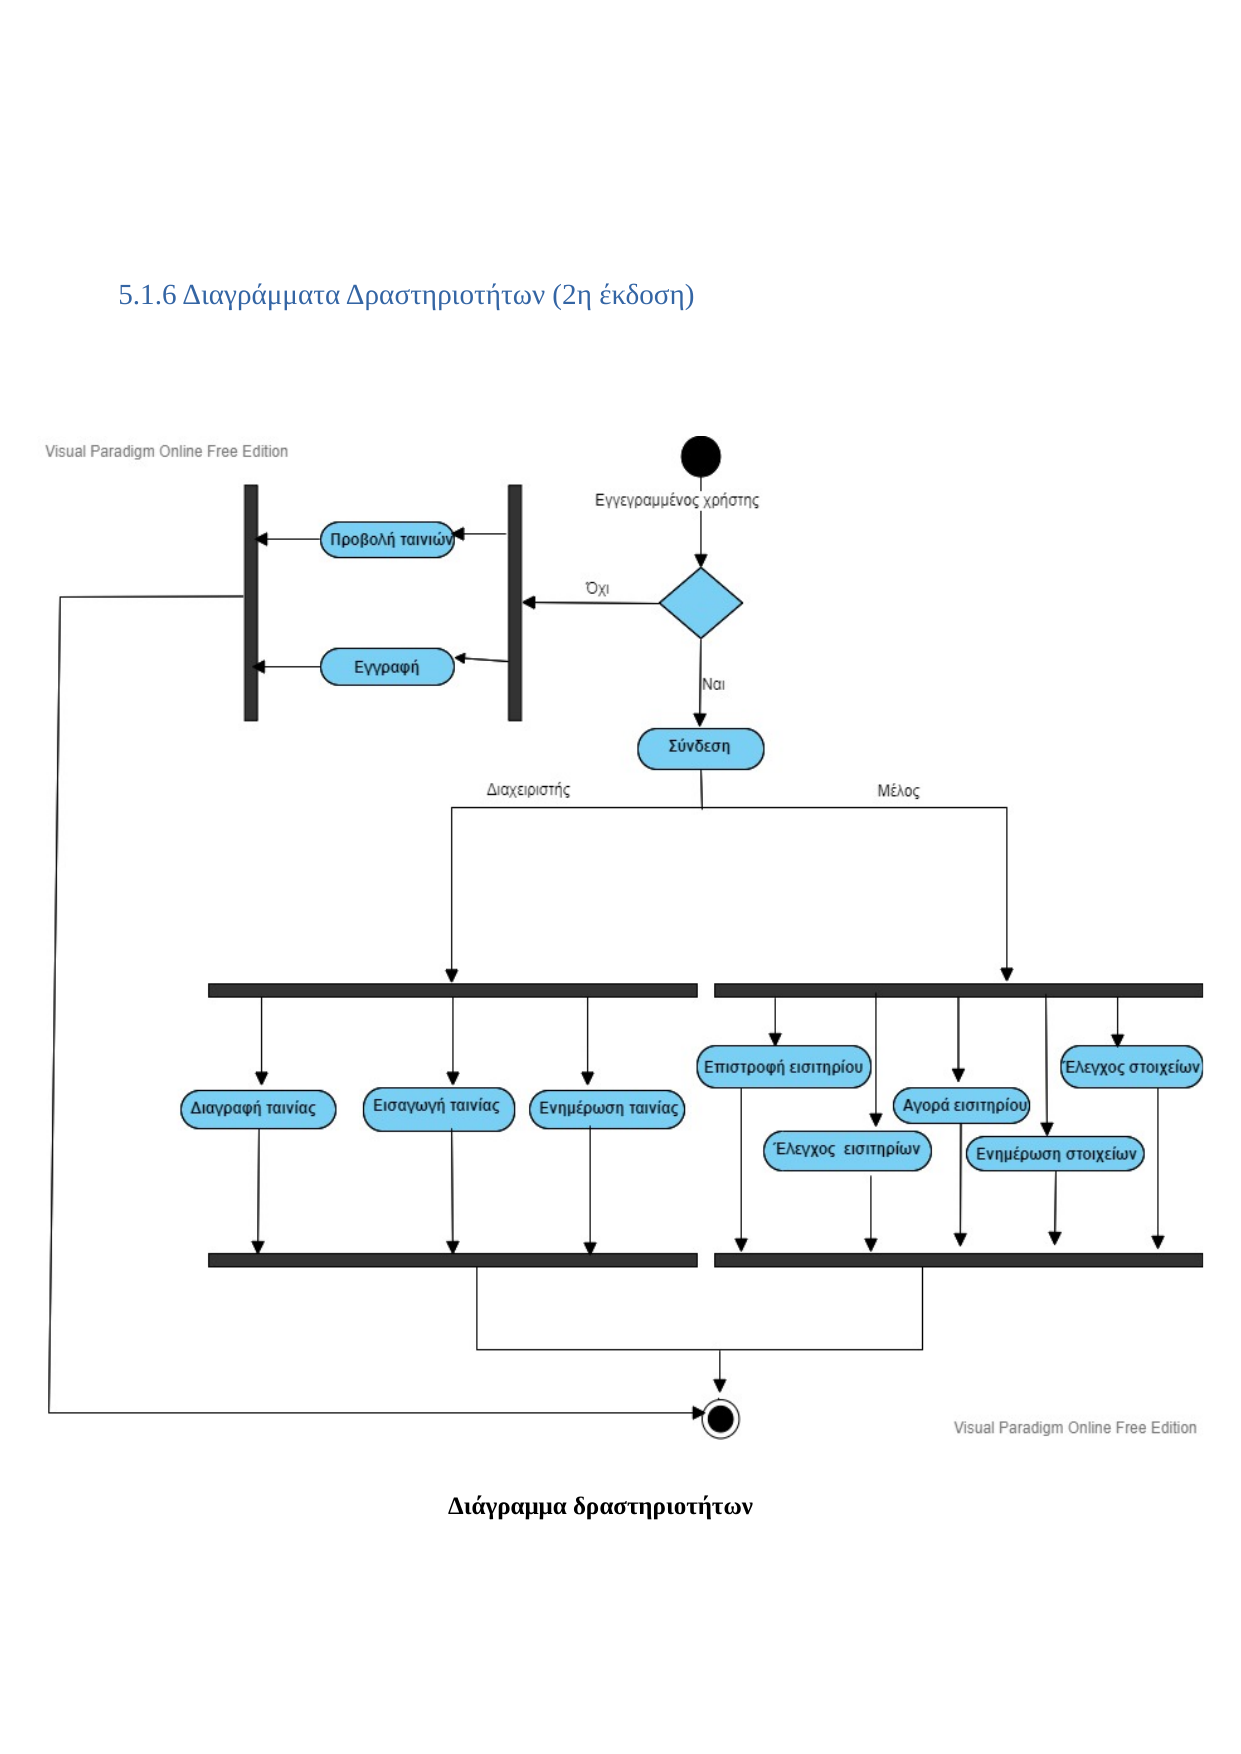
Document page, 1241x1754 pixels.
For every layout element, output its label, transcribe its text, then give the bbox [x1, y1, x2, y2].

text Διάγραμμα δραστηριοτήτων [118, 1491, 1122, 1520]
text 5.1.6 Διαγράμματα Δραστηριοτήτων (2η έκδοση) [118, 277, 1122, 311]
